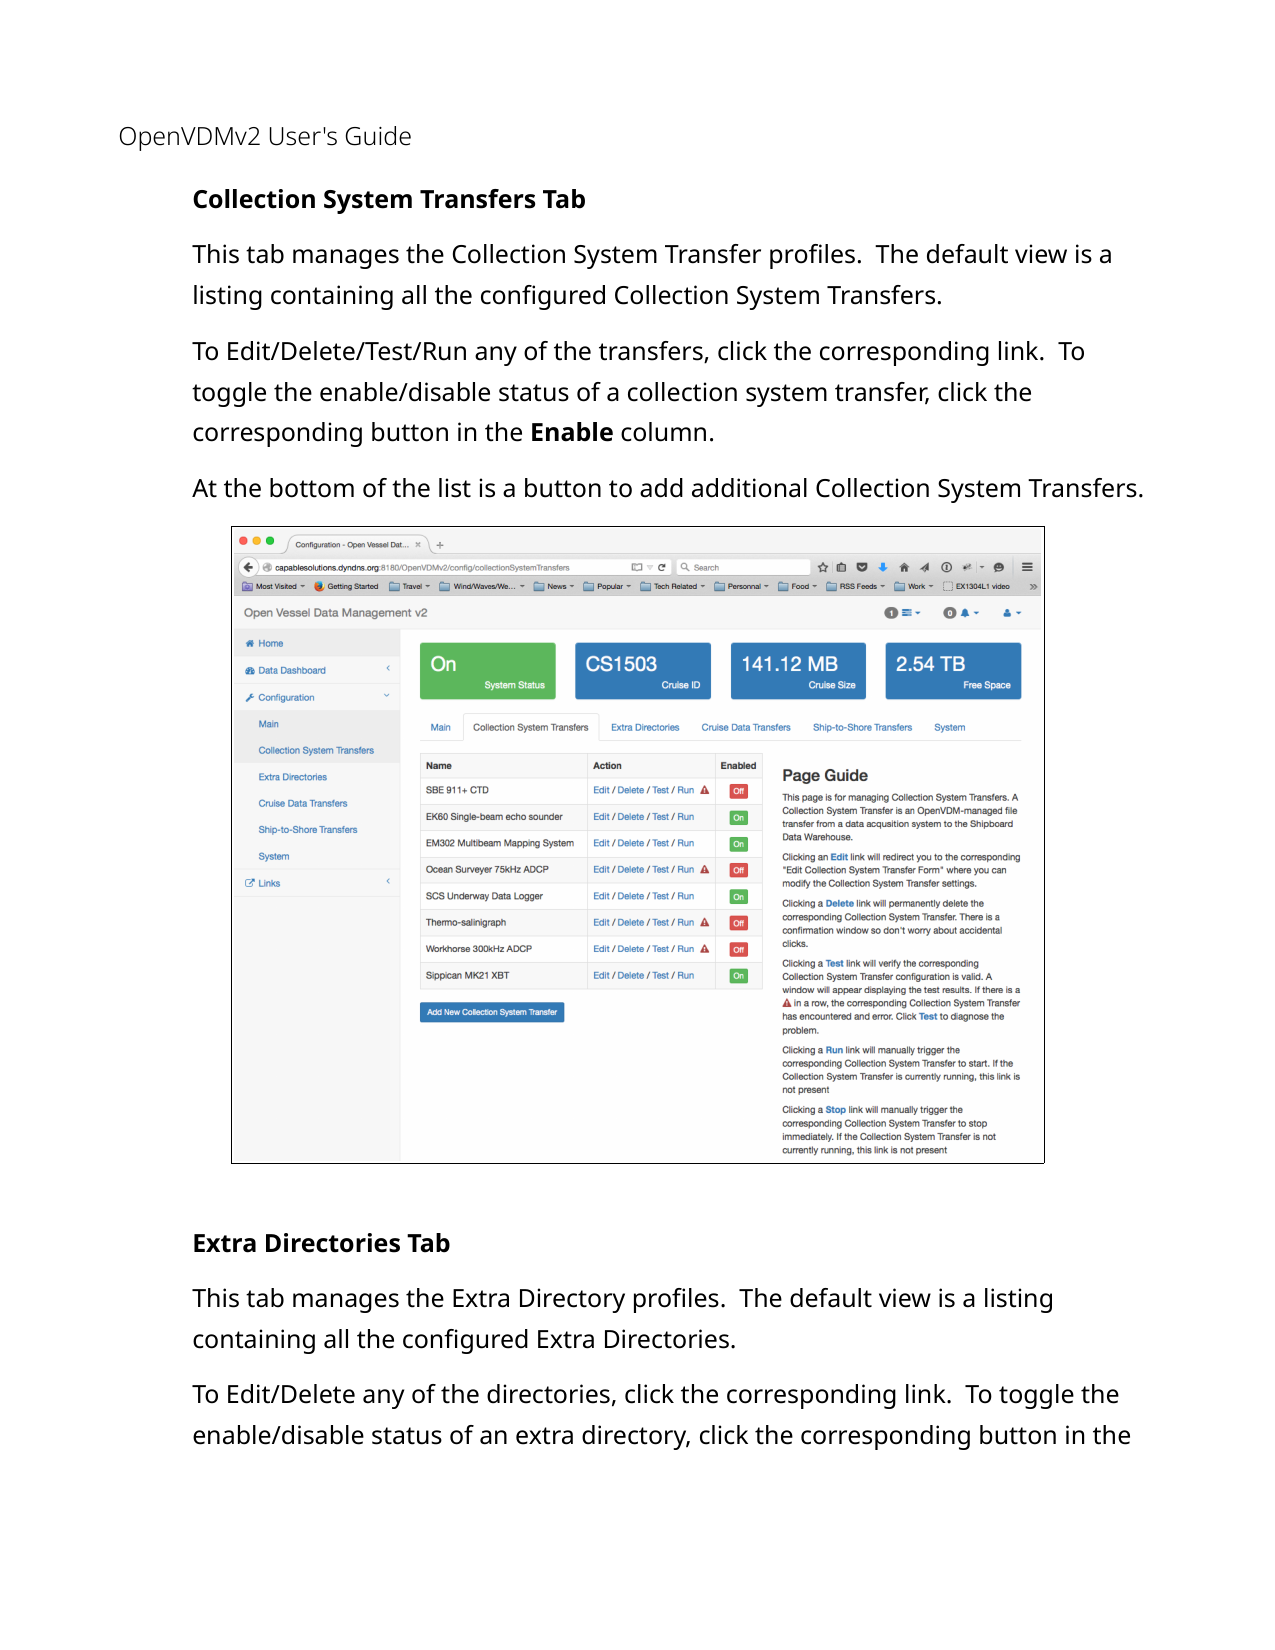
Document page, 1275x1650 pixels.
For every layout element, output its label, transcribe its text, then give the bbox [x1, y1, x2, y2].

text At the bottom of the list is a button to add additional Collection System Transfers. [192, 470, 1157, 504]
text This tab manages the Collection System Transfer profiles. The default view is a listing containing all the configured Collection System Transfers. [192, 237, 1157, 312]
text Extra Directories Tab [192, 1226, 1157, 1259]
text To Edit/Delete/Test/Run any of the transfers, click the corresponding link. To toggle the enable/disable status of a collection system transfer, click the corresponding button in the Enable column. [192, 333, 1157, 449]
text Collection System Transfers Tab [192, 182, 1157, 216]
text To Edit/Delete any of the directories, click the corresponding link. To toggle the enable/disable status of an extra directory, click the corresponding button in the [192, 1377, 1157, 1452]
text This tab manages the Extra Directory profiles. The default view is a listing containing all the configured Extra Directories. [192, 1281, 1157, 1356]
picture [234, 528, 1041, 1161]
